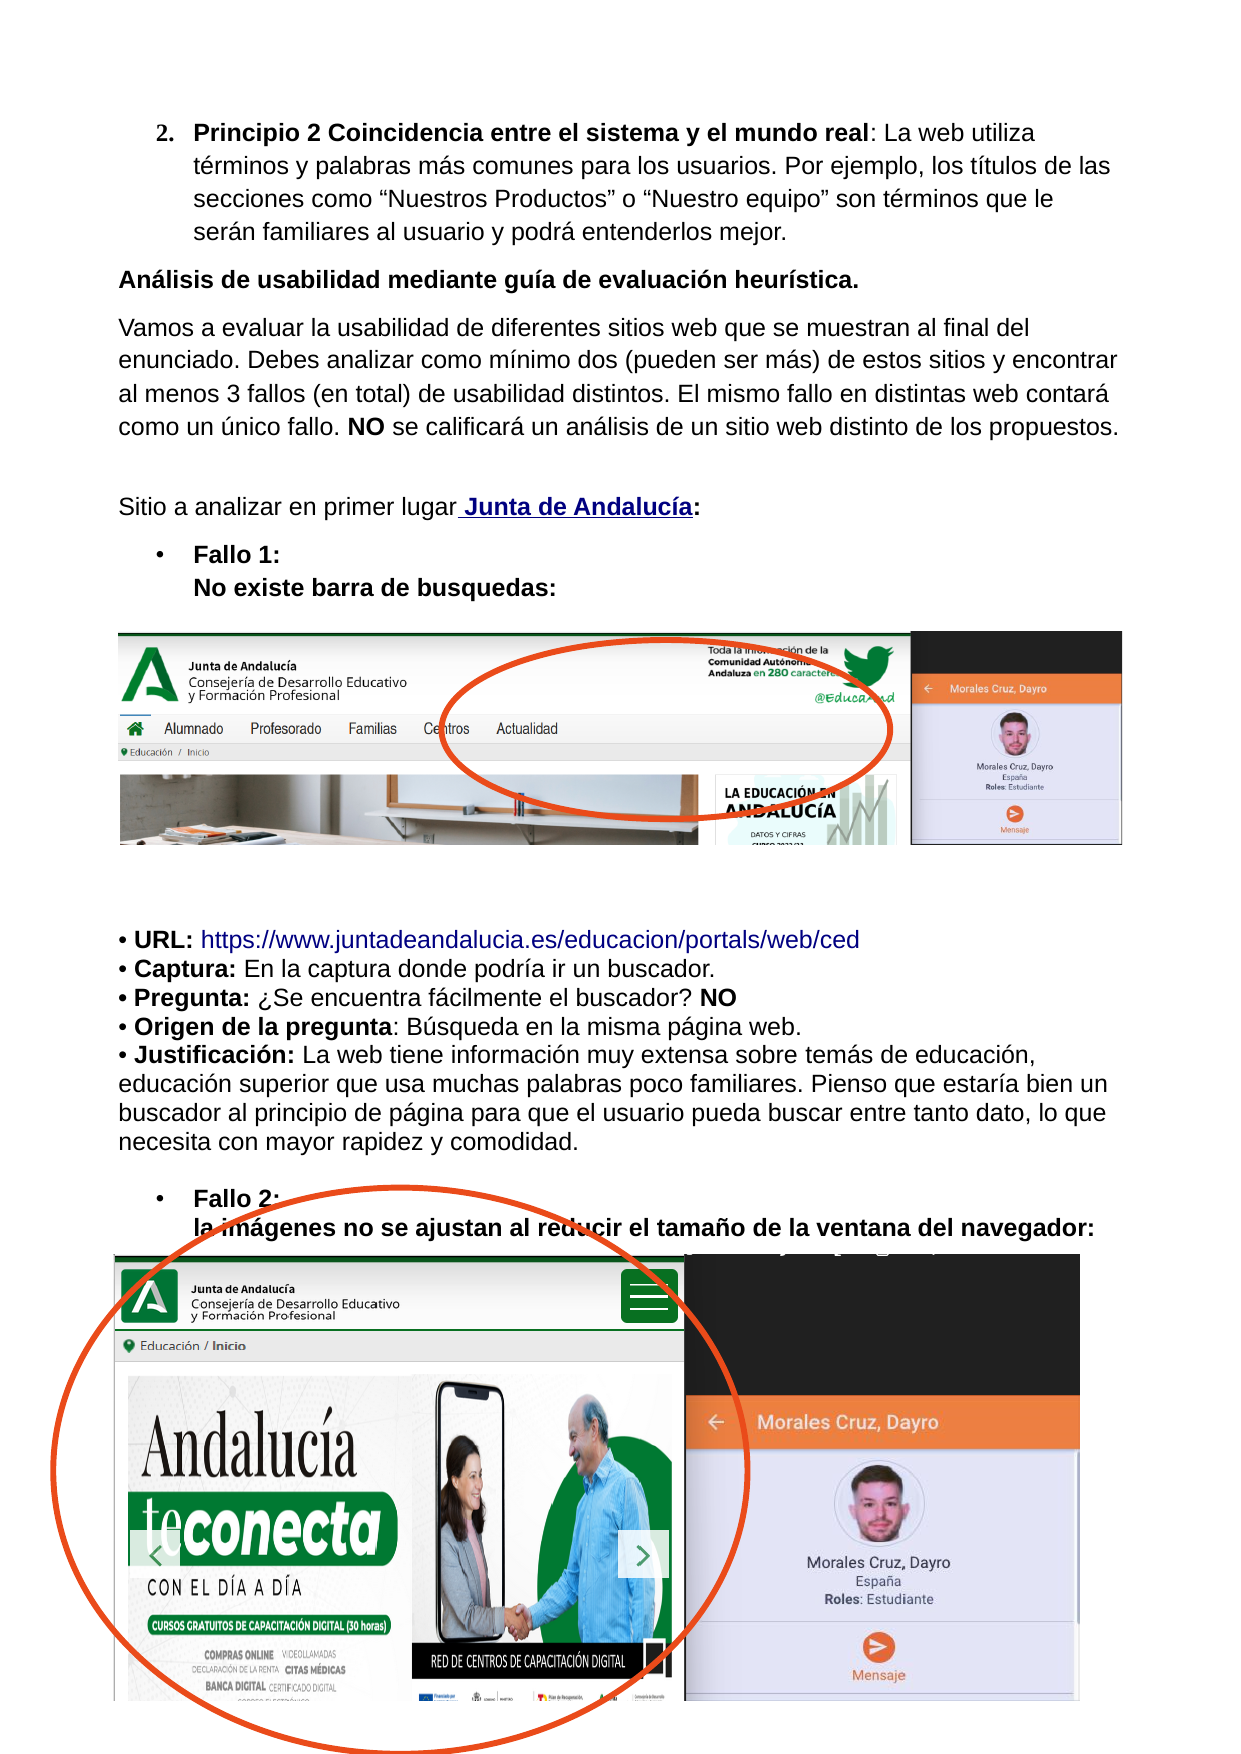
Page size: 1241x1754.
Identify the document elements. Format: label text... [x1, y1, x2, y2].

text Análisis de usabilidad mediante guía de evaluación heurística. [118, 265, 1122, 294]
list Fallo 2: la imágenes no se ajustan al reducir el tamaño de la ventana del navegador: [156, 1184, 382, 1242]
text • URL: https://www.juntadeandalucia.es/educacion/portals/web/ced [118, 925, 1122, 954]
picture [113, 1254, 744, 1701]
list Principio 2 Coincidencia entre el sistema y el mundo real: La web utiliza términos y palabras más comunes para los usuarios. Por ejemplo, los títulos de las secciones como “Nuestros Productos” o “Nuestro equipo” son términos que le serán familiares al usuario y podrá entenderlos mejor. [156, 118, 1122, 246]
text Sitio a analizar en primer lugar Junta de Andalucía: [118, 492, 1122, 521]
text • Captura: En la captura donde podría ir un buscador. [118, 954, 1122, 983]
list [156, 845, 1122, 907]
list Fallo 1: No existe barra de busquedas: [156, 540, 1122, 631]
picture [118, 631, 1123, 845]
picture [610, 1254, 1080, 1701]
picture [113, 1254, 170, 1306]
text • Justificación: La web tiene información muy extensa sobre temás de educación, educación superior que usa muchas palabras poco familiares. Pienso que estaría bien un buscador al principio de página para que el usuario pueda buscar entre tanto dato, lo que necesita con mayor rapidez y comodidad. [118, 1040, 1122, 1155]
list Fallo 2: la imágenes no se ajustan al reducir el tamaño de la ventana del navegador: [204, 1191, 597, 1242]
text Vamos a evaluar la usabilidad de diferentes sitios web que se muestran al final del enunciado. Debes analizar como mínimo dos (pueden ser más) de estos sitios y encontrar al menos 3 fallos (en total) de usabilidad distintos. El mismo fallo en distintas web contará como un único fallo. NO se calificará un análisis de un sitio web distinto de los propuestos. [118, 312, 1122, 440]
list Fallo 2: la imágenes no se ajustan al reducir el tamaño de la ventana del navegador: [418, 1184, 1122, 1242]
text • Pregunta: ¿Se encuentra fácilmente el buscador? NO [118, 983, 1122, 1012]
picture [113, 1636, 190, 1701]
text • Origen de la pregunta: Búsqueda en la misma página web. [118, 1012, 1122, 1040]
